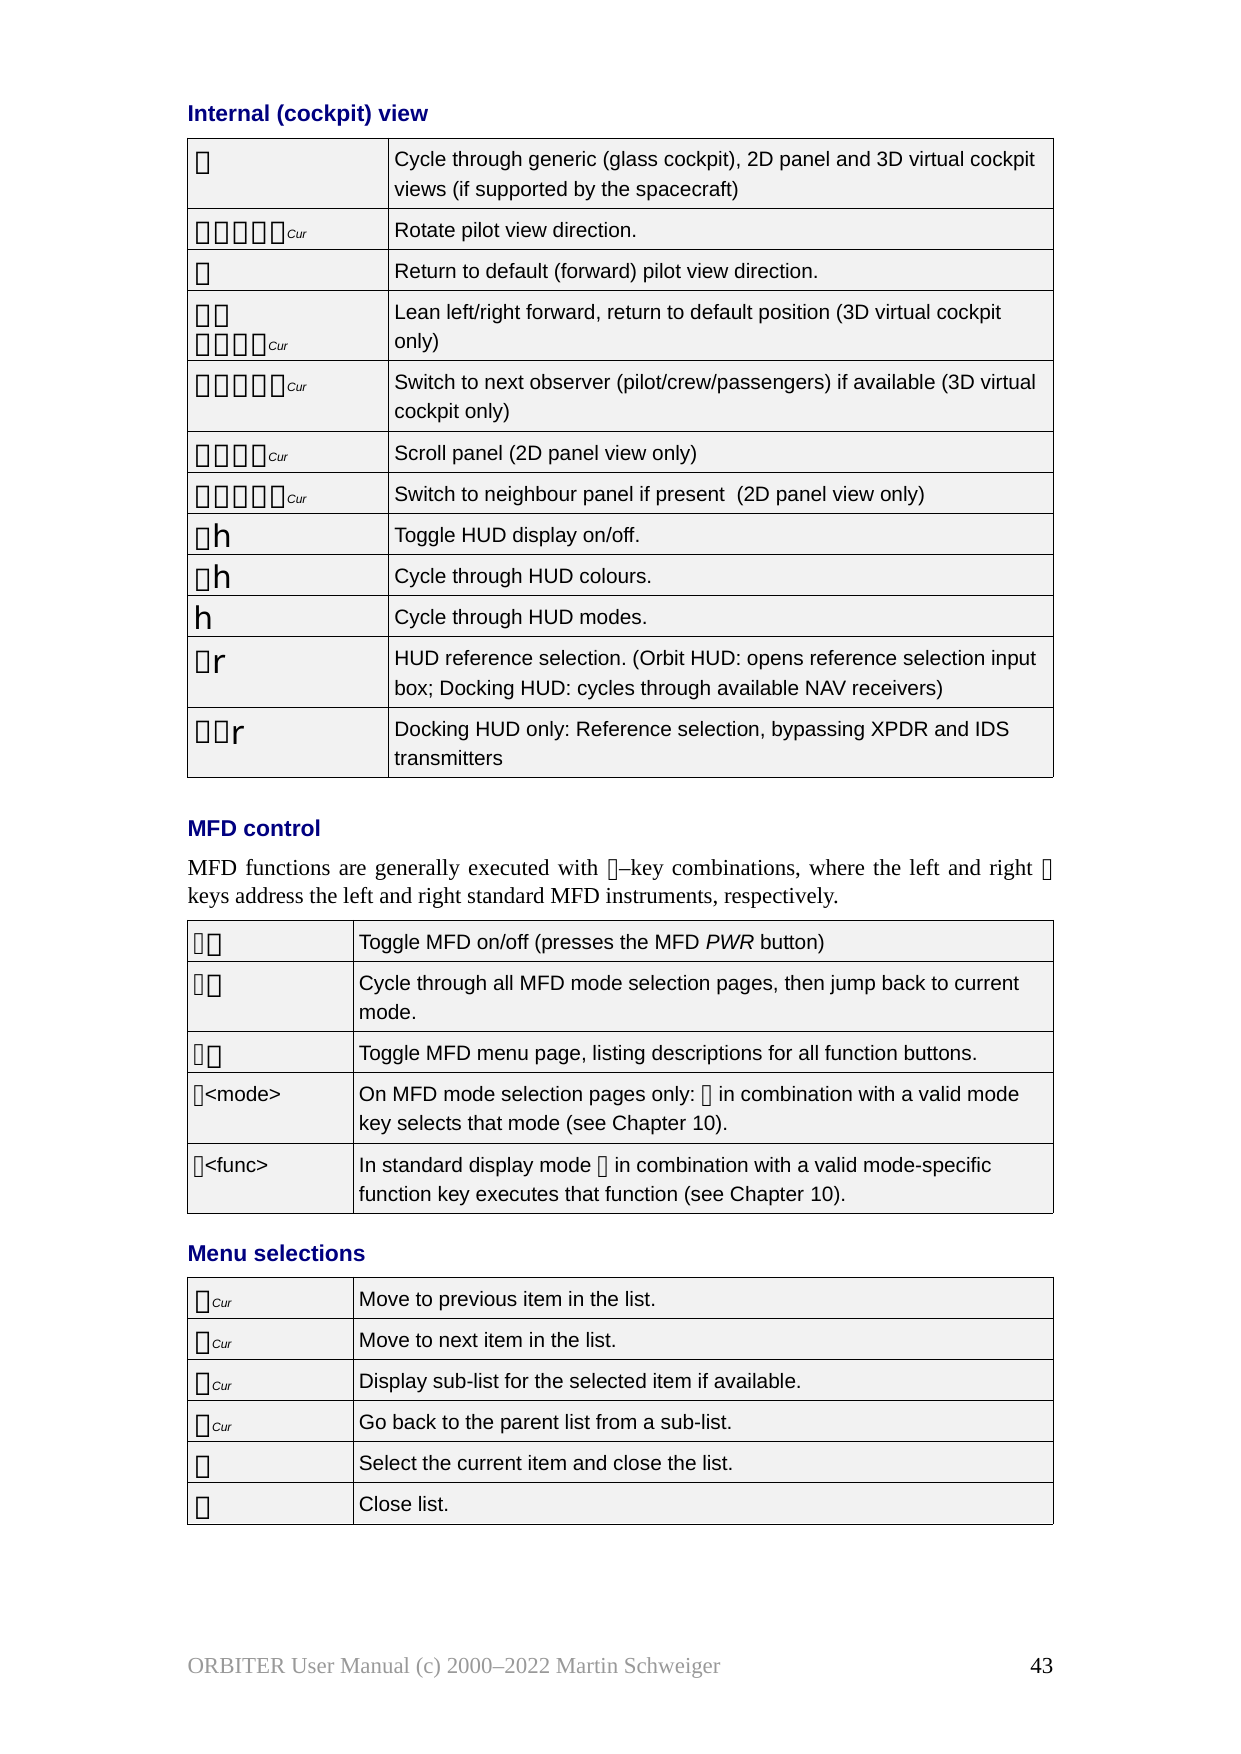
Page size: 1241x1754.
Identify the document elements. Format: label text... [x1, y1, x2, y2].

table_cell  Cur [188, 291, 388, 360]
table_cell Cycle through all MFD mode selection pages, then jump back to current mode. [354, 962, 1053, 1031]
table_cell Cur [188, 209, 388, 249]
table_cell  [188, 1442, 353, 1482]
table_cell In standard display mode  in combination with a valid mode-specific function key executes that function (see Chapter 10). [354, 1144, 1053, 1213]
table_cell Toggle MFD menu page, listing descriptions for all function buttons. [354, 1032, 1053, 1072]
table_cell Cur [188, 1360, 353, 1400]
table_cell Switch to next observer (pilot/crew/passengers) if available (3D virtual cockpit only) [389, 361, 1053, 431]
table_cell <func> [188, 1144, 353, 1213]
table_cell Cycle through HUD colours. [389, 555, 1053, 595]
table_cell Rotate pilot view direction. [389, 209, 1053, 249]
subtitle MFD control [187, 815, 1053, 842]
subtitle Menu selections [187, 1239, 1053, 1266]
table_cell Scroll panel (2D panel view only) [389, 432, 1053, 472]
table_cell r [188, 637, 388, 707]
table_cell Select the current item and close the list. [354, 1442, 1053, 1482]
subtitle Internal (cockpit) view [187, 100, 1053, 127]
table_cell  [188, 1032, 353, 1072]
table_cell Close list. [354, 1483, 1053, 1523]
table_cell  [188, 250, 388, 290]
table_header  [188, 921, 353, 961]
table_cell Cur [188, 432, 388, 472]
table_cell Cur [188, 361, 388, 431]
table_header Cycle through generic (glass cockpit), 2D panel and 3D virtual cockpit views (if supported by the spacecraft) [389, 139, 1053, 208]
table_cell r [188, 708, 388, 777]
table_cell Go back to the parent list from a sub-list. [354, 1401, 1053, 1441]
table_cell Cur [188, 1319, 353, 1359]
table_cell HUD reference selection. (Orbit HUD: opens reference selection input box; Docking HUD: cycles through available NAV receivers) [389, 637, 1053, 707]
table_header Cur [188, 1278, 353, 1318]
table_cell h [188, 555, 388, 595]
table_header  [188, 139, 388, 208]
table_cell h [188, 514, 388, 554]
table_cell Lean left/right forward, return to default position (3D virtual cockpit only) [389, 291, 1053, 360]
table_cell  [188, 1483, 353, 1523]
table_cell Display sub-list for the selected item if available. [354, 1360, 1053, 1400]
table_cell  [188, 962, 353, 1031]
table_header Toggle MFD on/off (presses the MFD PWR button) [354, 921, 1053, 961]
table_cell Return to default (forward) pilot view direction. [389, 250, 1053, 290]
text MFD functions are generally executed with –key combinations, where the left and right  keys address the left and right standard MFD instruments, respectively. [187, 852, 1053, 909]
table_cell Cur [188, 1401, 353, 1441]
table_cell Cur [188, 473, 388, 513]
table_cell Toggle HUD display on/off. [389, 514, 1053, 554]
table_cell Cycle through HUD modes. [389, 596, 1053, 636]
table_cell Docking HUD only: Reference selection, bypassing XPDR and IDS transmitters [389, 708, 1053, 777]
table_cell On MFD mode selection pages only:  in combination with a valid mode key selects that mode (see Chapter 10). [354, 1073, 1053, 1143]
table_cell Move to next item in the list. [354, 1319, 1053, 1359]
table_cell h [188, 596, 388, 636]
table_header Move to previous item in the list. [354, 1278, 1053, 1318]
table_cell <mode> [188, 1073, 353, 1143]
table_cell Switch to neighbour panel if present (2D panel view only) [389, 473, 1053, 513]
